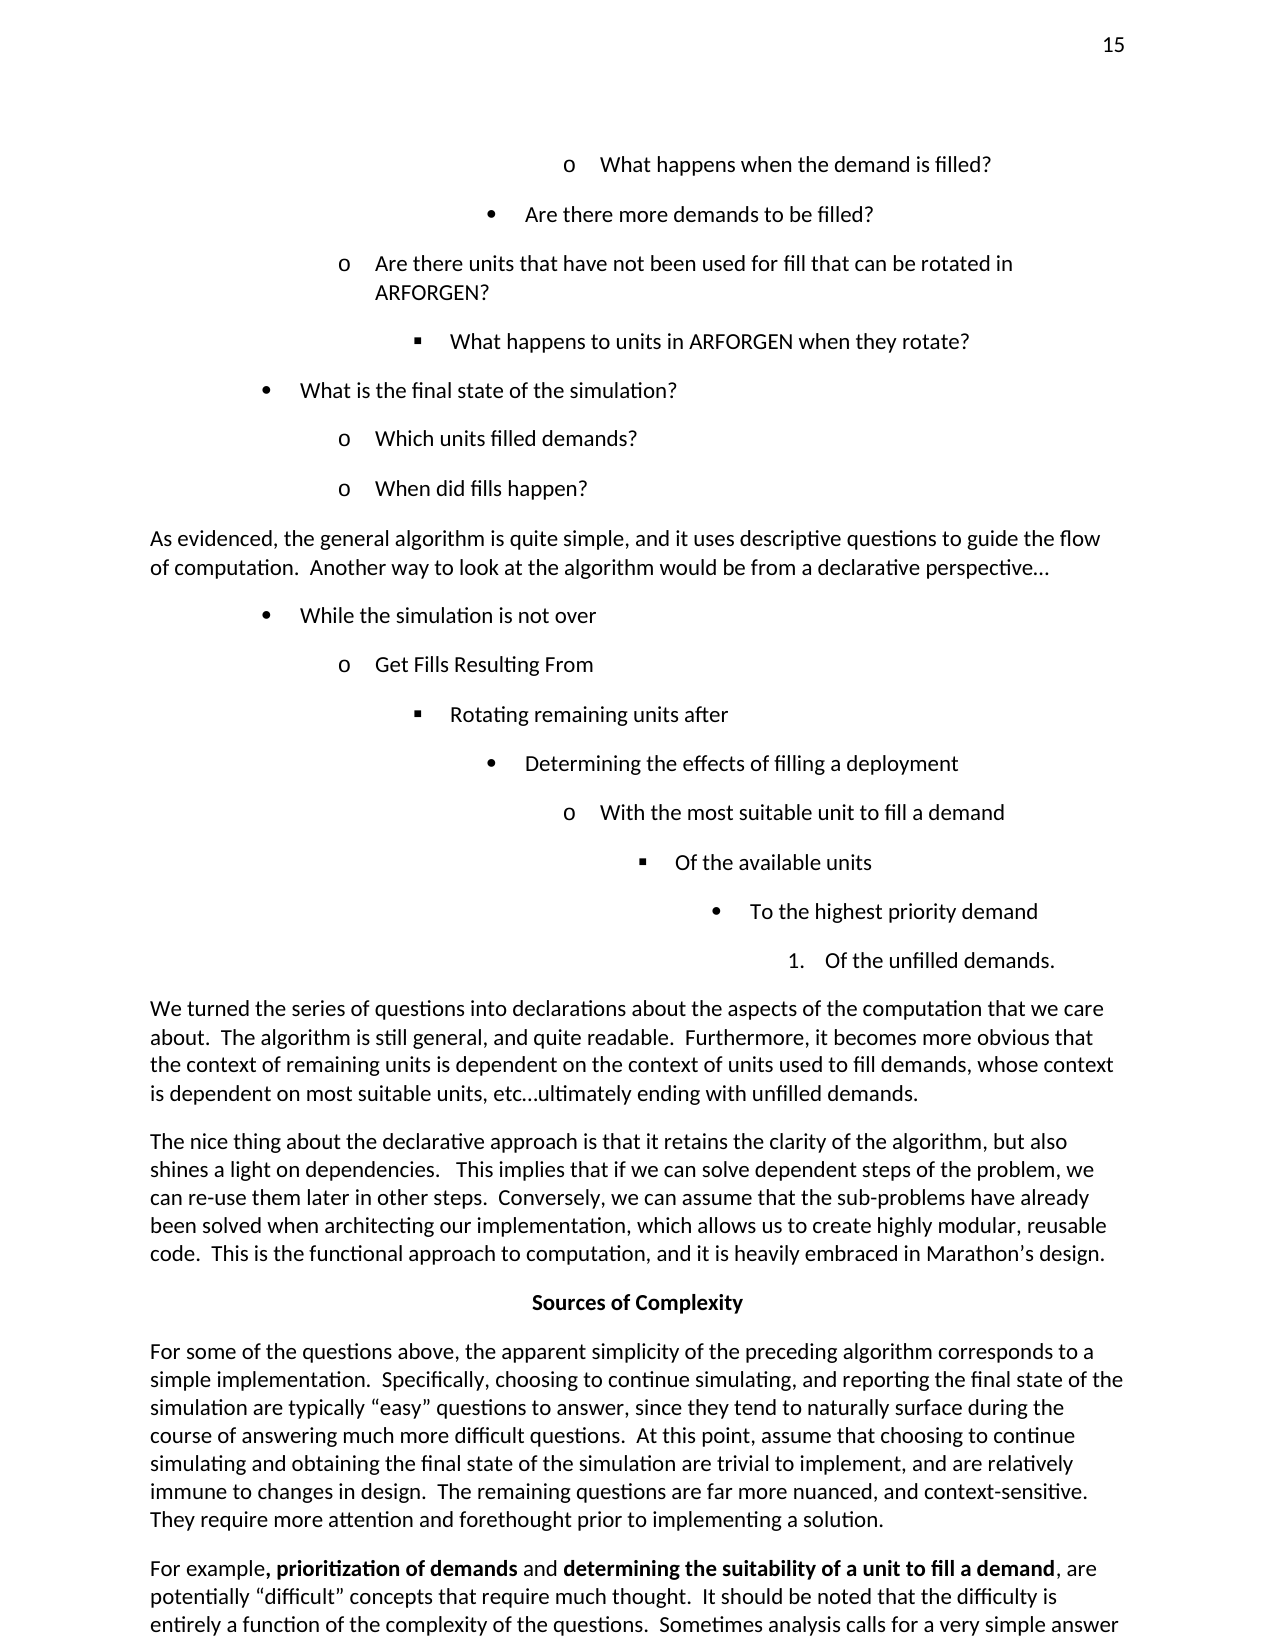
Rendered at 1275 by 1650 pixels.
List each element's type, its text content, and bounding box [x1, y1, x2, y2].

list Are there more demands to be filled? [487, 200, 1125, 228]
text Sources of Complexity [150, 1288, 1125, 1316]
list While the simulation is not over [262, 601, 1125, 629]
text We turned the series of questions into declarations about the aspects of the computation that we care about. The algorithm is still general, and quite readable. Furthermore, it becomes more obvious that the context of remaining units is dependent on the context of units used to fill demands, whose context is dependent on most suitable units, etc…ultimately ending with unfilled demands. [150, 994, 1125, 1107]
list What is the final state of the simulation? [262, 376, 1125, 404]
list Of the available units [637, 848, 1125, 876]
list What happens to units in ARFORGEN when they rotate? [412, 327, 1125, 355]
list With the most suitable unit to fill a demand [562, 798, 1125, 827]
text The nice thing about the declarative approach is that it retains the clarity of the algorithm, but also shines a light on dependencies. This implies that if we can solve dependent steps of the problem, we can re-use them later in other steps. Conversely, we can assume that the sub-problems have already been solved when architecting our implementation, which allows us to create highly modular, reusable code. This is the functional approach to computation, and it is heavily embraced in Marathon’s design. [150, 1127, 1125, 1268]
list What happens when the demand is filled? [562, 150, 1125, 179]
list When did fills happen? [337, 474, 1125, 504]
list Are there units that have not been used for fill that can be rotated in ARFORGEN? [337, 249, 1125, 306]
list Which units filled demands? [337, 424, 1125, 454]
list Determining the effects of filling a deployment [487, 749, 1125, 777]
text As evidenced, the general algorithm is quite simple, and it uses descriptive questions to guide the flow of computation. Another way to look at the algorithm would be from a declarative perspective… [150, 524, 1125, 581]
list Get Fills Resulting From [337, 650, 1125, 679]
list Rotating remaining units after [412, 700, 1125, 728]
list To the highest priority demand [712, 897, 1125, 925]
text For some of the questions above, the apparent simplicity of the preceding algorithm corresponds to a simple implementation. Specifically, choosing to continue simulating, and reporting the final state of the simulation are typically “easy” questions to answer, since they tend to naturally surface during the course of answering much more difficult questions. At this point, assume that choosing to continue simulating and obtaining the final state of the simulation are trivial to implement, and are relatively immune to changes in design. The remaining questions are far more nuanced, and context-sensitive. They require more attention and forethought prior to implementing a solution. [150, 1337, 1125, 1533]
text For example, prioritization of demands and determining the suitability of a unit to fill a demand, are potentially “difficult” concepts that require much thought. It should be noted that the difficulty is entirely a function of the complexity of the questions. Sometimes analysis calls for a very simple answer [150, 1554, 1125, 1638]
list Of the unfilled demands. [787, 946, 1125, 974]
